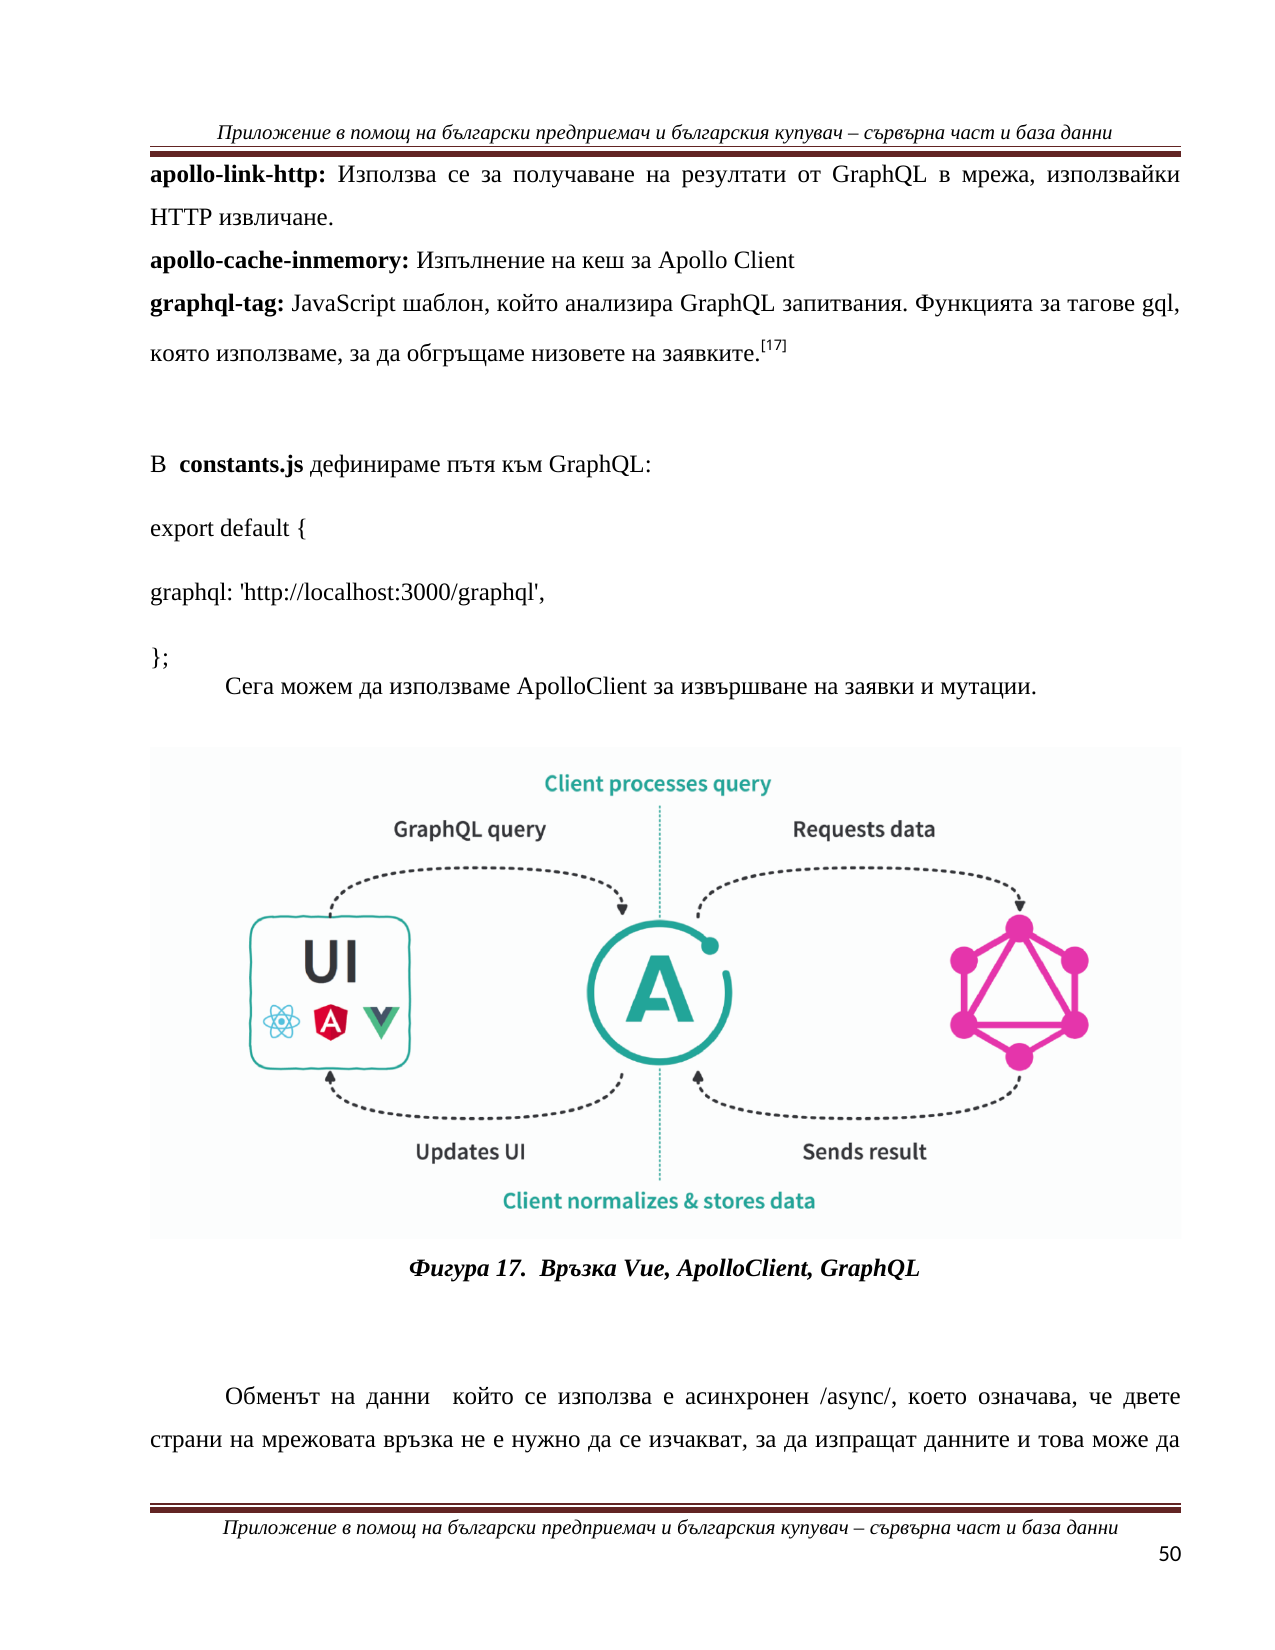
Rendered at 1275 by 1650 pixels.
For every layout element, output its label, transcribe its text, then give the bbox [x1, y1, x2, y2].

text apollo-cache-inmemory: Изпълнение на кеш за Apollo Client [150, 245, 1181, 274]
text В constants.js дефинираме пътя към GraphQL: [150, 449, 1181, 478]
text graphql: 'http://localhost:3000/graphql', [150, 577, 1181, 606]
picture [150, 747, 1182, 1239]
text apollo-link-http: Използва се за получаване на резултати от GraphQL в мрежа, използвайки HTTP извличане. [150, 159, 1181, 231]
text Обменът на данни който се използва е асинхронен /async/, което означава, че двете страни на мрежовата връзка не е нужно да се изчакват, за да изпращат данните и това може да [150, 1381, 1181, 1453]
text graphql-tag: JavaScript шаблон, който анализира GraphQL запитвания. Функцията за тагове gql, която използваме, за да обгръщаме низовете на заявките.[17] [150, 288, 1181, 368]
text Фигура 17. Връзка Vue, ApolloClient, GraphQL [150, 1239, 1181, 1282]
text Сега можем да използваме ApolloClient за извършване на заявки и мутации. [150, 671, 1181, 699]
text }; [150, 641, 1181, 671]
text export default { [150, 513, 1181, 542]
